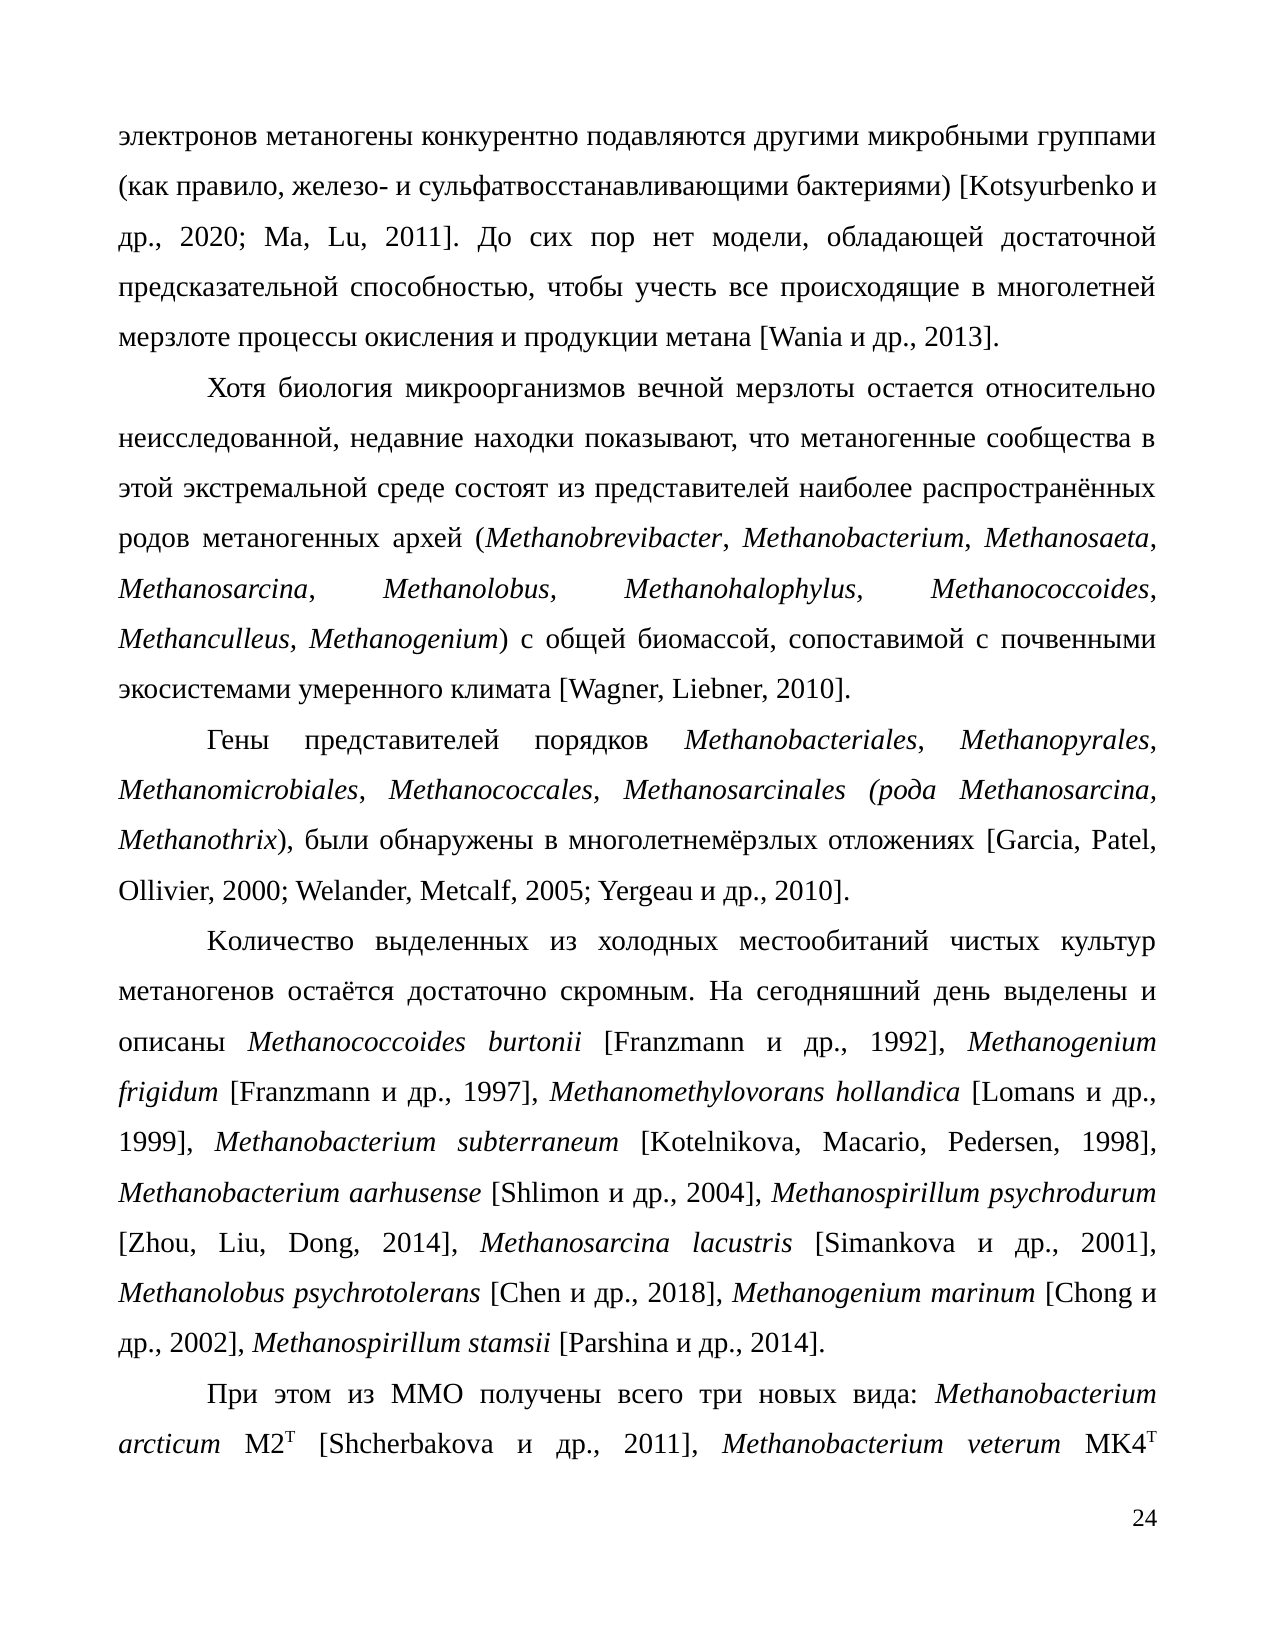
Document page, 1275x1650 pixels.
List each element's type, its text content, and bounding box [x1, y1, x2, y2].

text При этом из ММО получены всего три новых вида: Methanobacterium arcticum M2T [Shcherbakova и др., 2011]⁠, Methanobacterium veterum MK4T [118, 1376, 1157, 1460]
text Kоличество выделенных из холодных местообитаний чистых культур метаногенов остаётся достаточно скромным. На сегодняшний день выделены и описаны Methanococcoides burtonii [Franzmann и др., 1992]⁠, Methanogenium frigidum [Franzmann и др., 1997]⁠, Methanomethylovorans hollandica [Lomans и др., 1999]⁠, Methanobacterium subterraneum [Kotelnikova, Macario, Pedersen, 1998]⁠, Methanobacterium aarhusense [Shlimon и др., 2004]⁠, Methanospirillum psychrodurum [Zhou, Liu, Dong, 2014]⁠, Methanosarcina lacustris [Simankova и др., 2001]⁠, Methanolobus psychrotolerans [Chen и др., 2018]⁠, Methanogenium marinum [Chong и др., 2002]⁠, Methanospirillum stamsii [Parshina и др., 2014]⁠. [118, 923, 1157, 1359]
text электронов метаногены конкурентно подавляются другими микробными группами (как правило, железо- и сульфатвосстанавливающими бактериями) [Kotsyurbenko и др., 2020; Ma, Lu, 2011]⁠. До сих пор нет модели, обладающей достаточной предсказательной способностью, чтобы учесть все происходящие в многолетней мерзлоте процессы окисления и продукции метана [Wania и др., 2013]⁠. [118, 118, 1157, 353]
text Хотя биология микроорганизмов вечной мерзлоты остается относительно неисследованной, недавние находки показывают, что метаногенные сообщества в этой экстремальной среде состоят из представителей наиболее распространённых родов метаногенных архей (Methanobrevibacter, Methanobacterium, Methanosaeta, Methanosarcina, Methanolobus, Methanohalophylus, Methanococcoides, Methanculleus, Methanogenium) с общей биомассой, сопоставимой с почвенными экосистемами умеренного климата [Wagner, Liebner, 2010]⁠. [118, 370, 1157, 705]
text Гены представителей порядков Methanobacteriales, Methanopyrales, Methanomicrobiales, Methanococcales, Methanosarcinales (рода Methanosarcina, Methanothrix), были обнаружены в многолетнемёрзлых отложениях [Garcia, Patel, Ollivier, 2000; Welander, Metcalf, 2005; Yergeau и др., 2010]⁠. [118, 722, 1157, 906]
